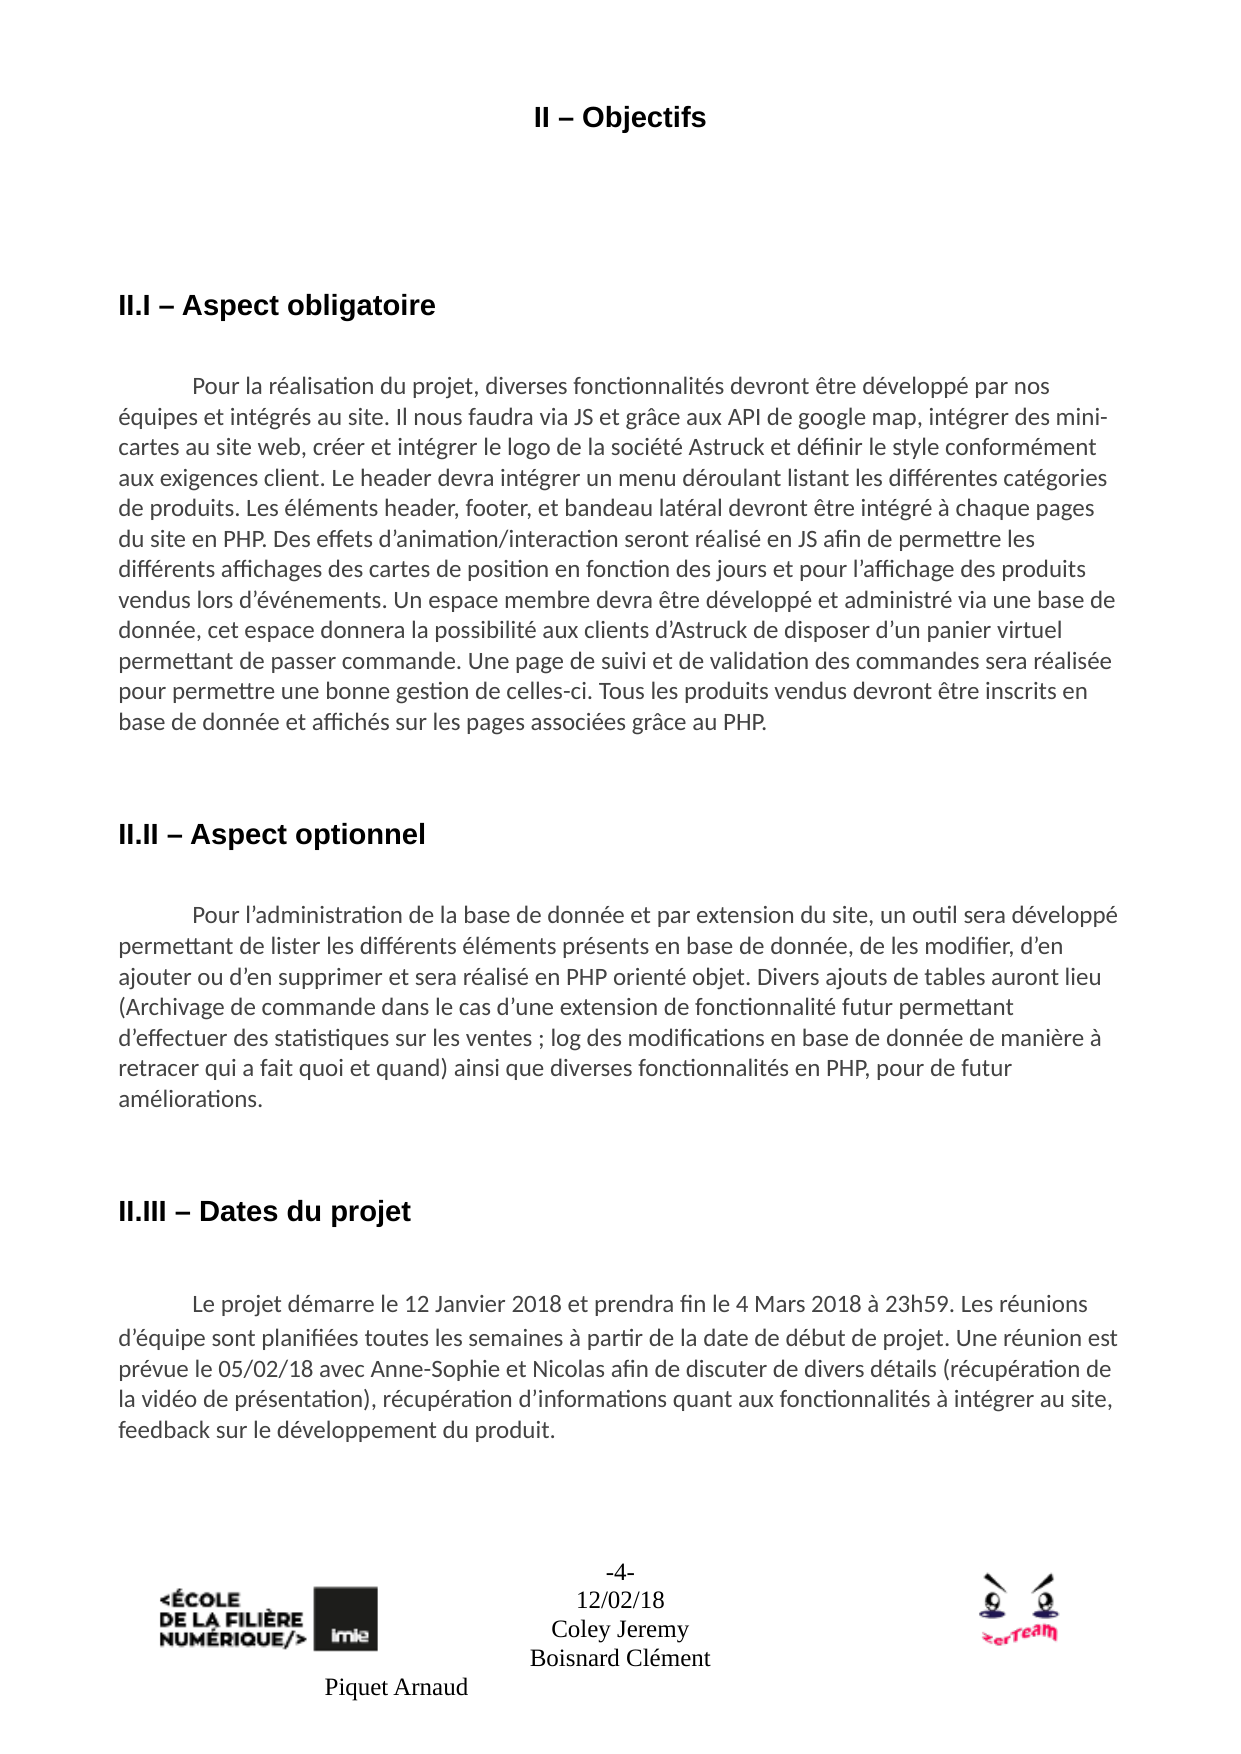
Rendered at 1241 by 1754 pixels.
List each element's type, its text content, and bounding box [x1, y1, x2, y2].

subtitle II.II – Aspect optionnel [118, 817, 1122, 851]
text Pour l’administration de la base de donnée et par extension du site, un outil sera développé permettant de lister les différents éléments présents en base de donnée, de les modifier, d’en ajouter ou d’en supprimer et sera réalisé en PHP orienté objet. Divers ajouts de tables auront lieu (Archivage de commande dans le cas d’une extension de fonctionnalité futur permettant d’effectuer des statistiques sur les ventes ; log des modifications en base de donnée de manière à retracer qui a fait quoi et quand) ainsi que diverses fonctionnalités en PHP, pour de futur améliorations. [118, 900, 1122, 1113]
text Pour la réalisation du projet, diverses fonctionnalités devront être développé par nos équipes et intégrés au site. Il nous faudra via JS et grâce aux API de google map, intégrer des mini-cartes au site web, créer et intégrer le logo de la société Astruck et définir le style conformément aux exigences client. Le header devra intégrer un menu déroulant listant les différentes catégories de produits. Les éléments header, footer, et bandeau latéral devront être intégré à chaque pages du site en PHP. Des effets d’animation/interaction seront réalisé en JS afin de permettre les différents affichages des cartes de position en fonction des jours et pour l’affichage des produits vendus lors d’événements. Un espace membre devra être développé et administré via une base de donnée, cet espace donnera la possibilité aux clients d’Astruck de disposer d’un panier virtuel permettant de passer commande. Une page de suivi et de validation des commandes sera réalisée pour permettre une bonne gestion de celles-ci. Tous les produits vendus devront être inscrits en base de donnée et affichés sur les pages associées grâce au PHP. [118, 370, 1122, 737]
text Le projet démarre le 12 Janvier 2018 et prendra fin le 4 Mars 2018 à 23h59. Les réunions d’équipe sont planifiées toutes les semaines à partir de la date de début de projet. Une réunion est prévue le 05/02/18 avec Anne-Sophie et Nicolas afin de discuter de divers détails (récupération de la vidéo de présentation), récupération d’informations quant aux fonctionnalités à intégrer au site, feedback sur le développement du produit. [118, 1276, 1122, 1444]
subtitle II.I – Aspect obligatoire [118, 288, 1122, 321]
subtitle II.III – Dates du projet [118, 1194, 1122, 1227]
subtitle II – Objectifs [118, 100, 1122, 133]
